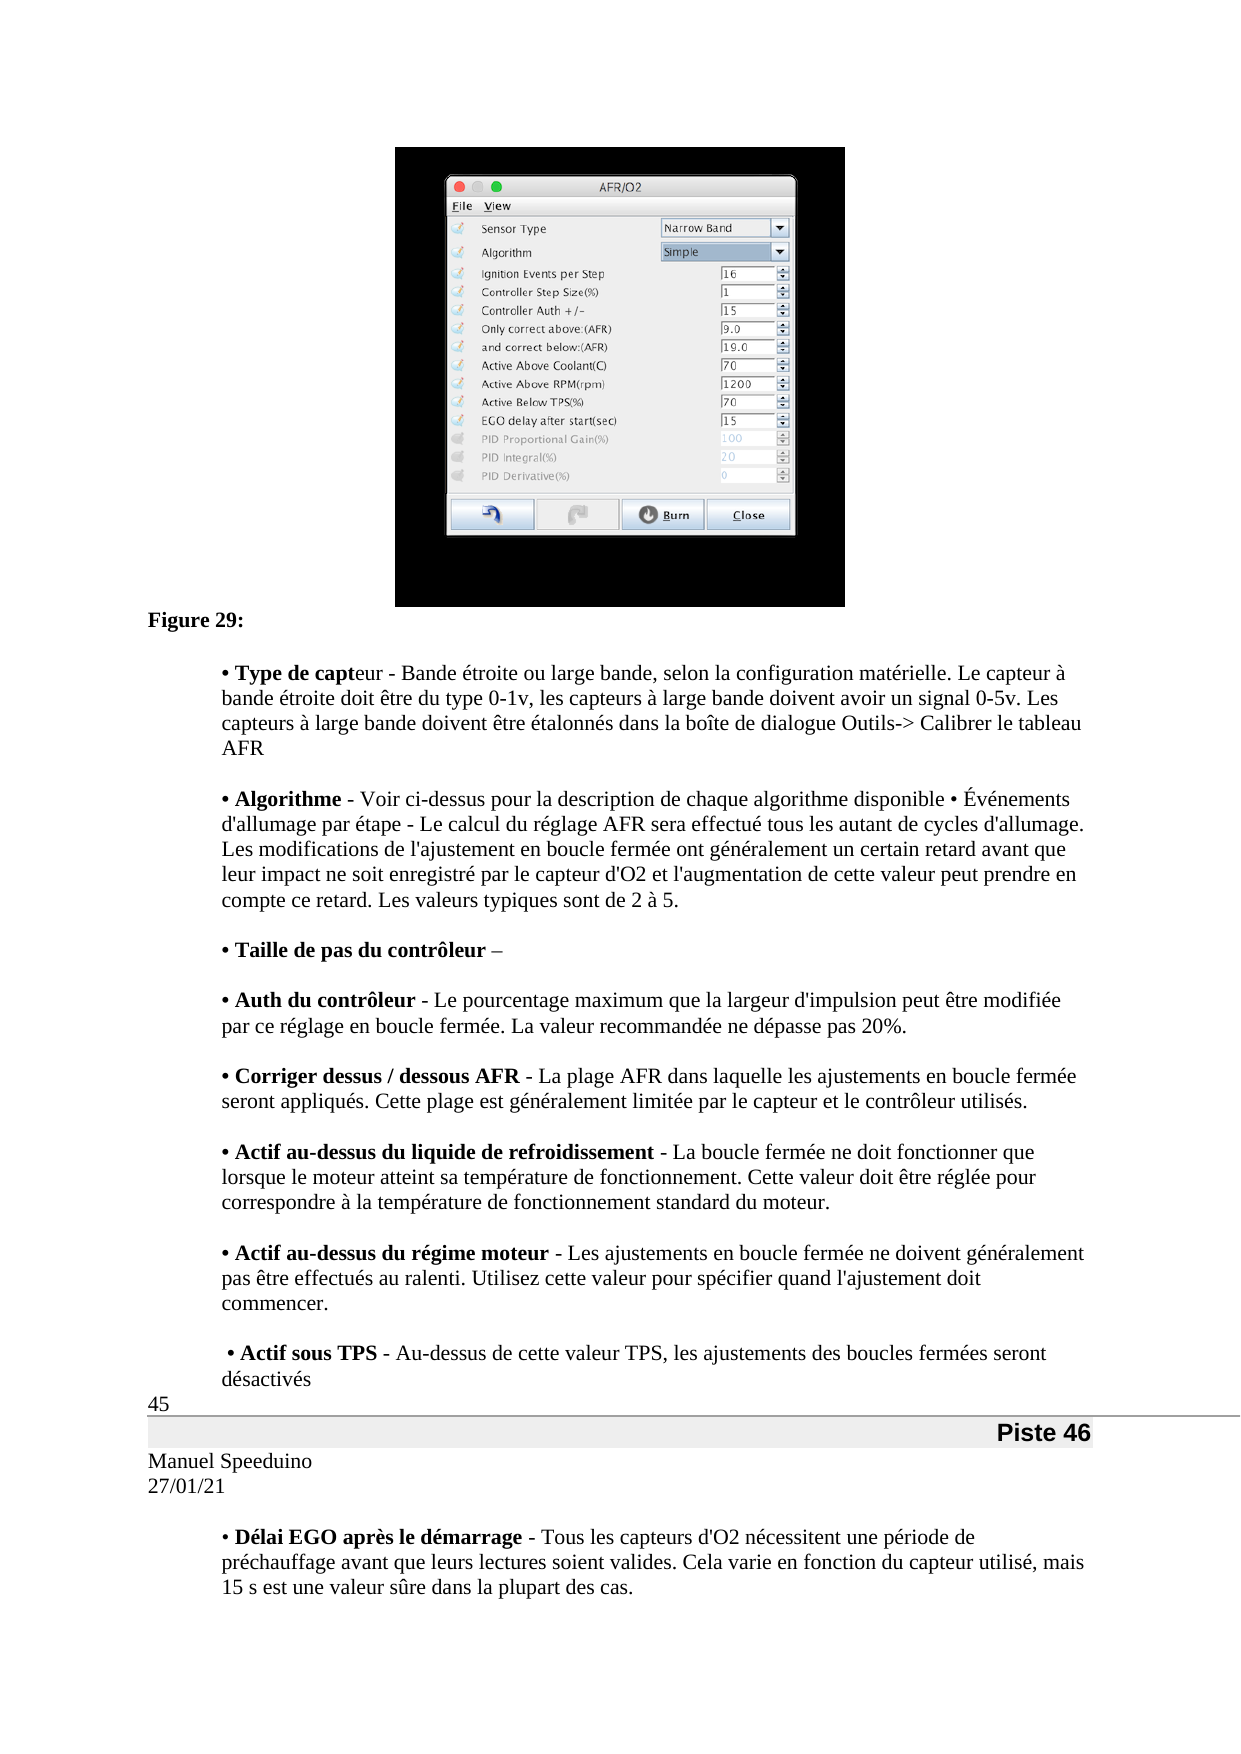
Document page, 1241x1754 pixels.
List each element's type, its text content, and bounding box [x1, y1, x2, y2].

text • Délai EGO après le démarrage - Tous les capteurs d'O2 nécessitent une période de préchauffage avant que leurs lectures soient valides. Cela varie en fonction du capteur utilisé, mais 15 s est une valeur sûre dans la plupart des cas. [221, 1524, 1093, 1599]
text • Taille de pas du contrôleur – [221, 937, 1093, 962]
text • Type de capteur - Bande étroite ou large bande, selon la configuration matérielle. Le capteur à bande étroite doit être du type 0-1v, les capteurs à large bande doivent avoir un signal 0-5v. Les capteurs à large bande doivent être étalonnés dans la boîte de dialogue Outils-> Calibrer le tableau AFR [221, 660, 1093, 761]
text • Actif au-dessus du liquide de refroidissement - La boucle fermée ne doit fonctionner que lorsque le moteur atteint sa température de fonctionnement. Cette valeur doit être réglée pour correspondre à la température de fonctionnement standard du moteur. [221, 1139, 1093, 1214]
text Figure 29: o2_simple.png [148, 607, 1093, 632]
text • Auth du contrôleur - Le pourcentage maximum que la largeur d'impulsion peut être modifiée par ce réglage en boucle fermée. La valeur recommandée ne dépasse pas 20%. [221, 987, 1093, 1038]
text Manuel Speeduino [148, 1448, 1093, 1473]
table_header Piste 46 [148, 1417, 1093, 1448]
text 27/01/21 [148, 1473, 1093, 1499]
text 45 [148, 1391, 1093, 1415]
text • Corriger dessus / dessous AFR - La plage AFR dans laquelle les ajustements en boucle fermée seront appliqués. Cette plage est généralement limitée par le capteur et le contrôleur utilisés. [221, 1063, 1093, 1113]
text • Actif sous TPS - Au-dessus de cette valeur TPS, les ajustements des boucles fermées seront désactivés [221, 1340, 1093, 1391]
text • Actif au-dessus du régime moteur - Les ajustements en boucle fermée ne doivent généralement pas être effectués au ralenti. Utilisez cette valeur pour spécifier quand l'ajustement doit commencer. [221, 1239, 1093, 1315]
text • Algorithme - Voir ci-dessus pour la description de chaque algorithme disponible • Événements d'allumage par étape - Le calcul du réglage AFR sera effectué tous les autant de cycles d'allumage. Les modifications de l'ajustement en boucle fermée ont généralement un certain retard avant que leur impact ne soit enregistré par le capteur d'O2 et l'augmentation de cette valeur peut prendre en compte ce retard. Les valeurs typiques sont de 2 à 5. [221, 786, 1093, 912]
